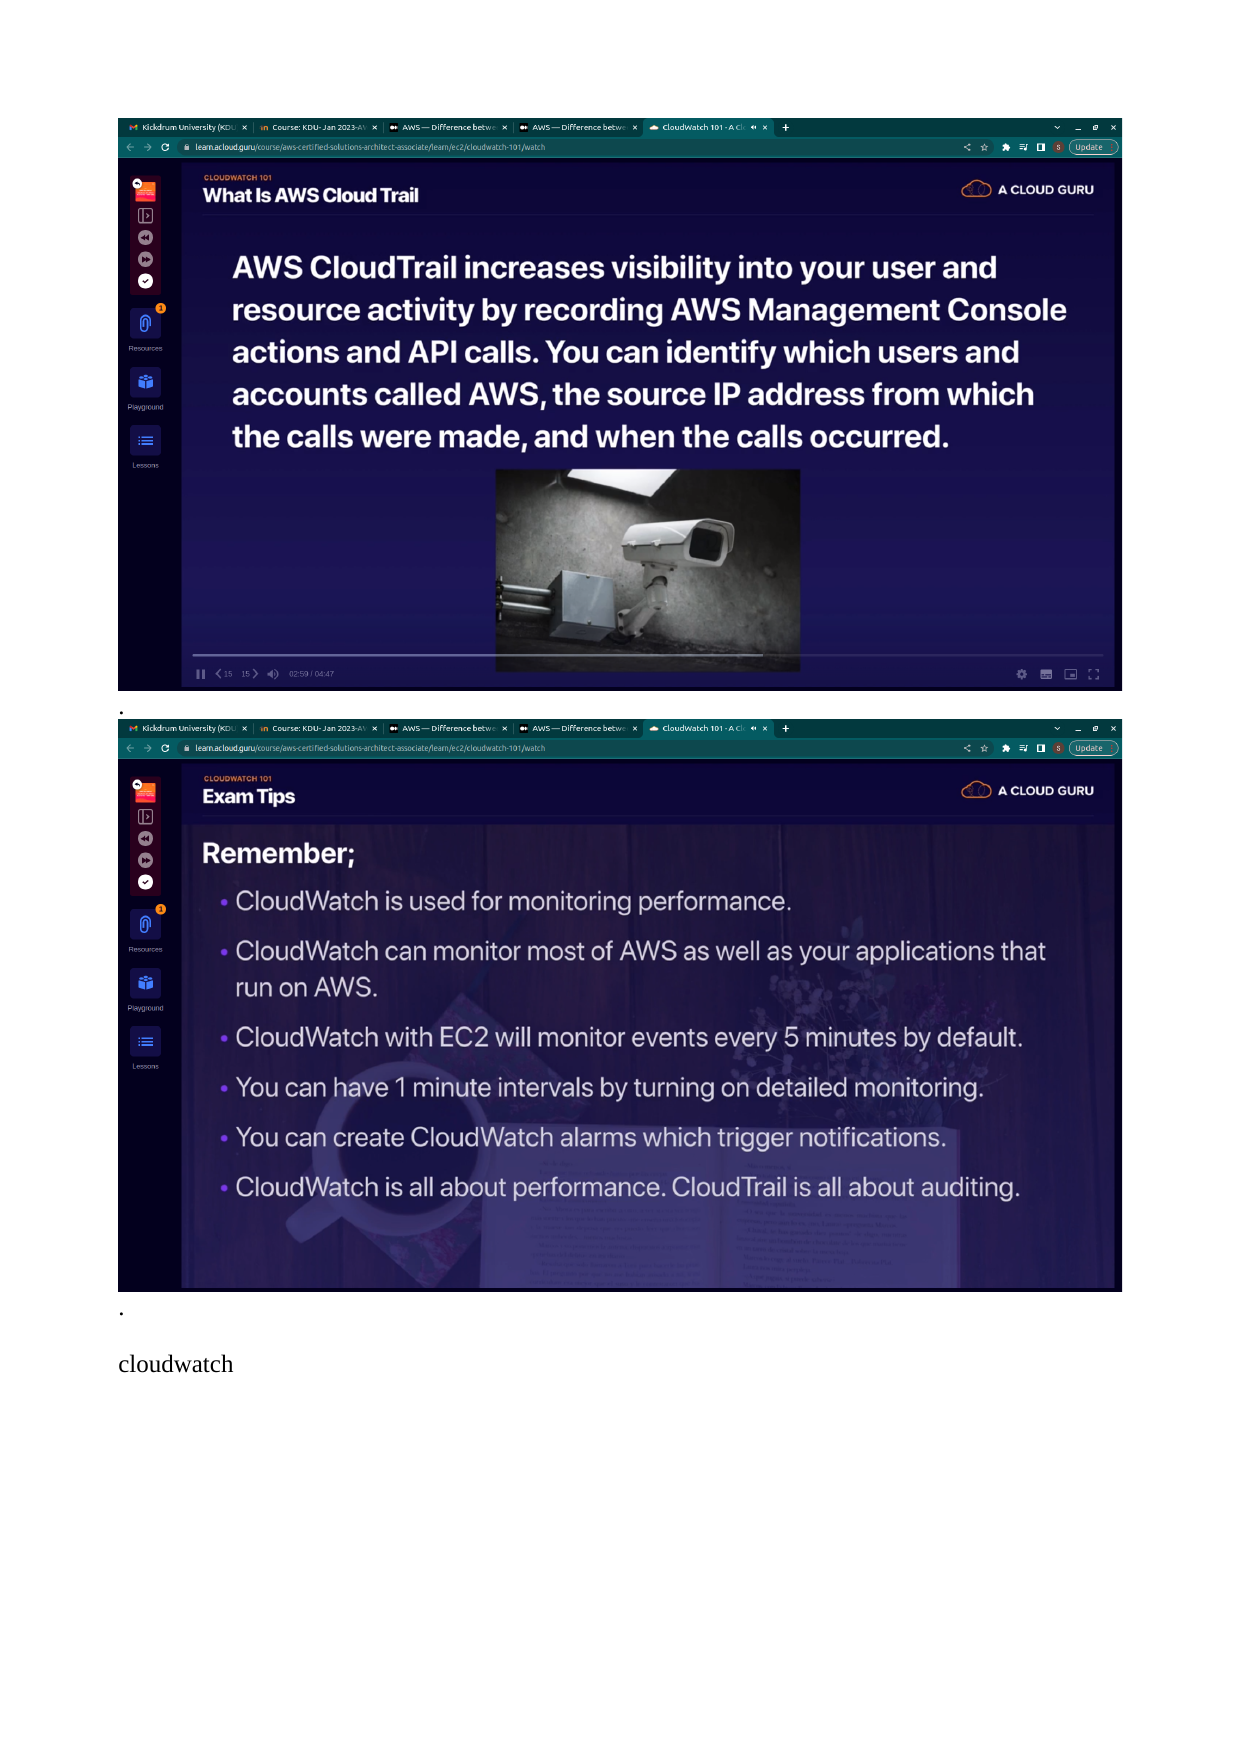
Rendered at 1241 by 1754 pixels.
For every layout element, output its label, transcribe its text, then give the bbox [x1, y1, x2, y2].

text . [118, 691, 1122, 719]
picture [118, 719, 1123, 1292]
text . [118, 1292, 1122, 1321]
picture [118, 118, 1123, 691]
text cloudwatch [118, 1349, 1122, 1378]
